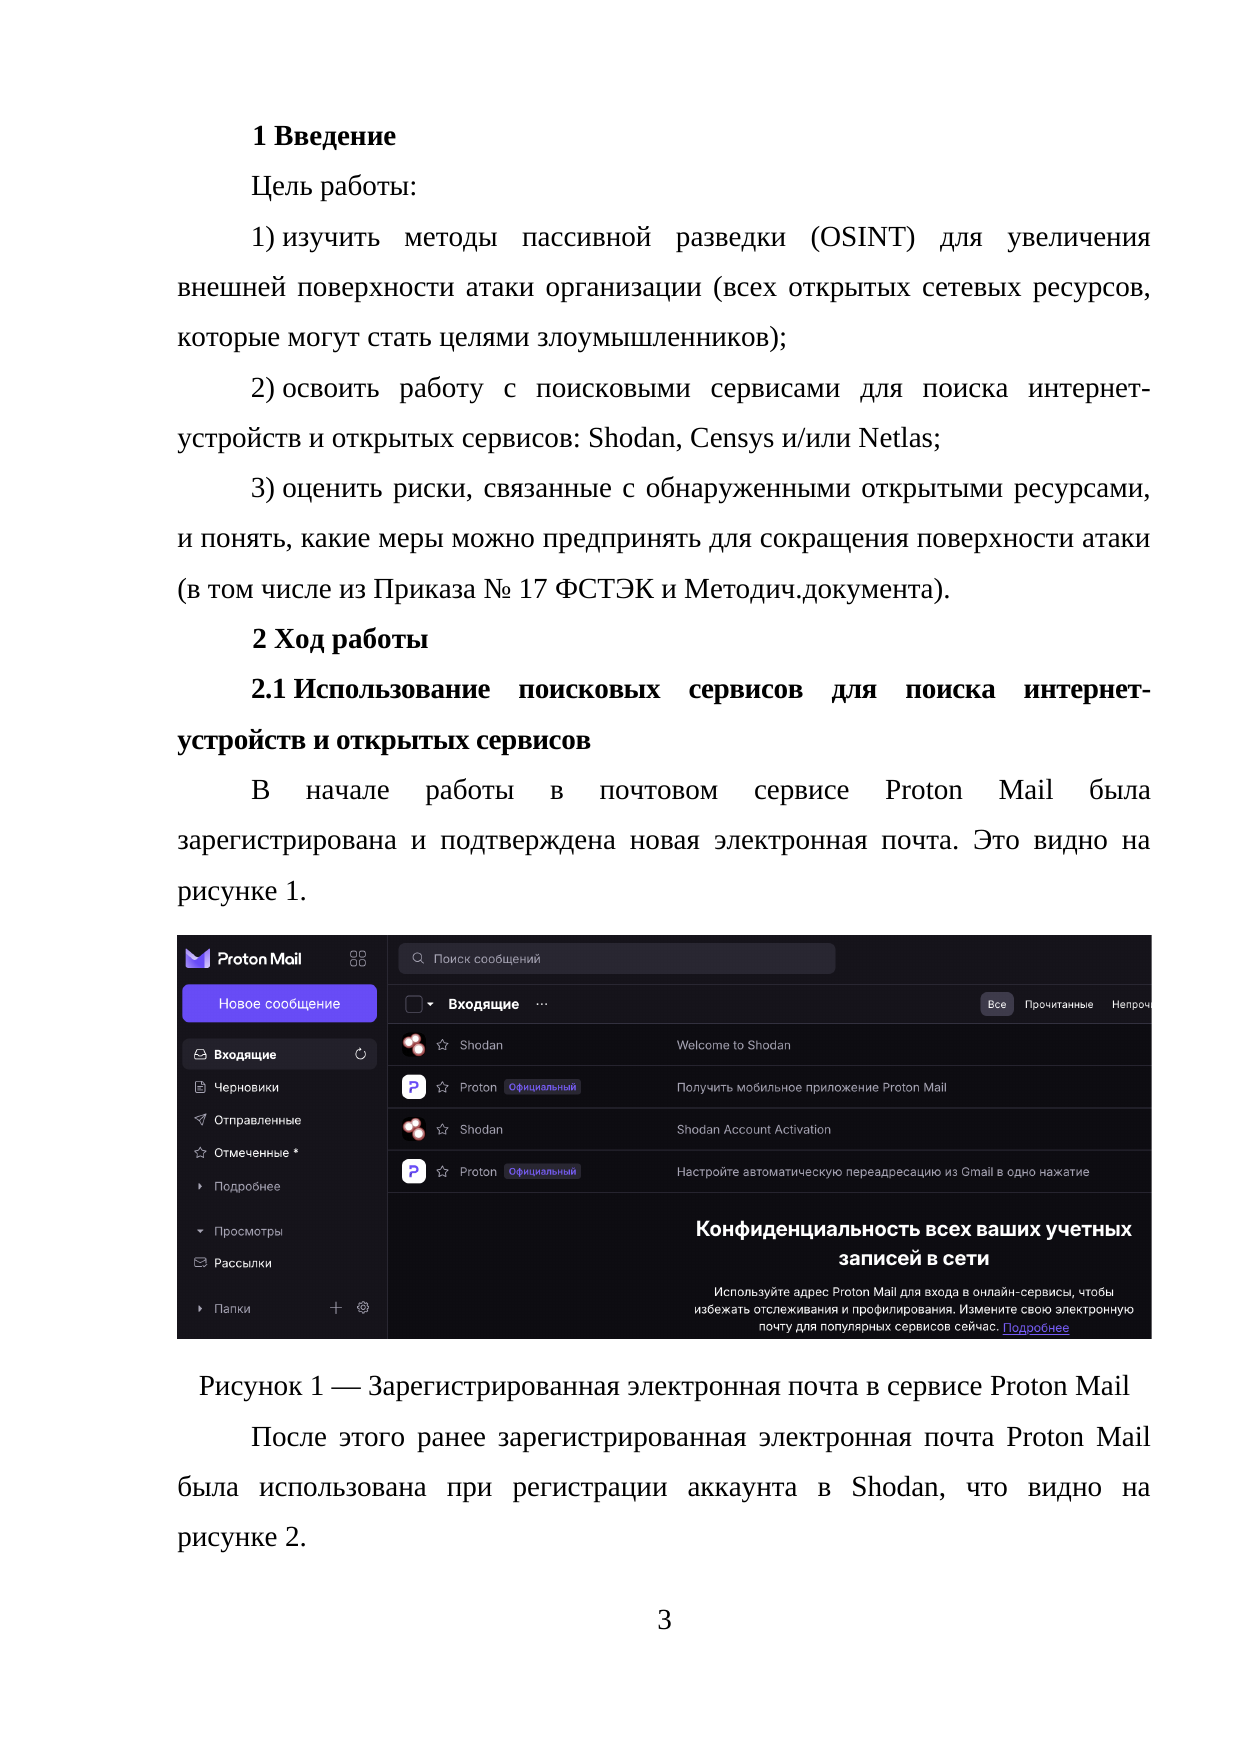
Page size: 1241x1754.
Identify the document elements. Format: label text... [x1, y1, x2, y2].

text В начале работы в почтовом сервисе Proton Mail была зарегистрирована и подтверждена новая электронная почта. Это видно на рисунке 1. [177, 772, 1152, 906]
text После этого ранее зарегистрированная электронная почта Proton Mail была использована при регистрации аккаунта в Shodan, что видно на рисунке 2. [177, 1419, 1152, 1553]
list изучить методы пассивной разведки (OSINT) для увеличения внешней поверхности атаки организации (всех открытых сетевых ресурсов, которые могут стать целями злоумышленников); [177, 219, 1152, 353]
text Цель работы: [177, 168, 1152, 202]
subtitle Ход работы [252, 621, 1152, 655]
subtitle Использование поисковых сервисов для поиска интернет-устройств и открытых сервисов [177, 672, 1152, 755]
text Рисунок 1 — Зарегистрированная электронная почта в сервисе Proton Mail [177, 1339, 1152, 1402]
subtitle Введение [252, 118, 1152, 152]
picture [177, 935, 1152, 1339]
list оценить риски, связанные с обнаруженными открытыми ресурсами, и понять, какие меры можно предпринять для сокращения поверхности атаки (в том числе из Приказа № 17 ФСТЭК и Методич.документа). [177, 470, 1152, 604]
list освоить работу с поисковыми сервисами для поиска интернет-устройств и открытых сервисов: Shodan, Censys и/или Netlas; [177, 370, 1152, 453]
